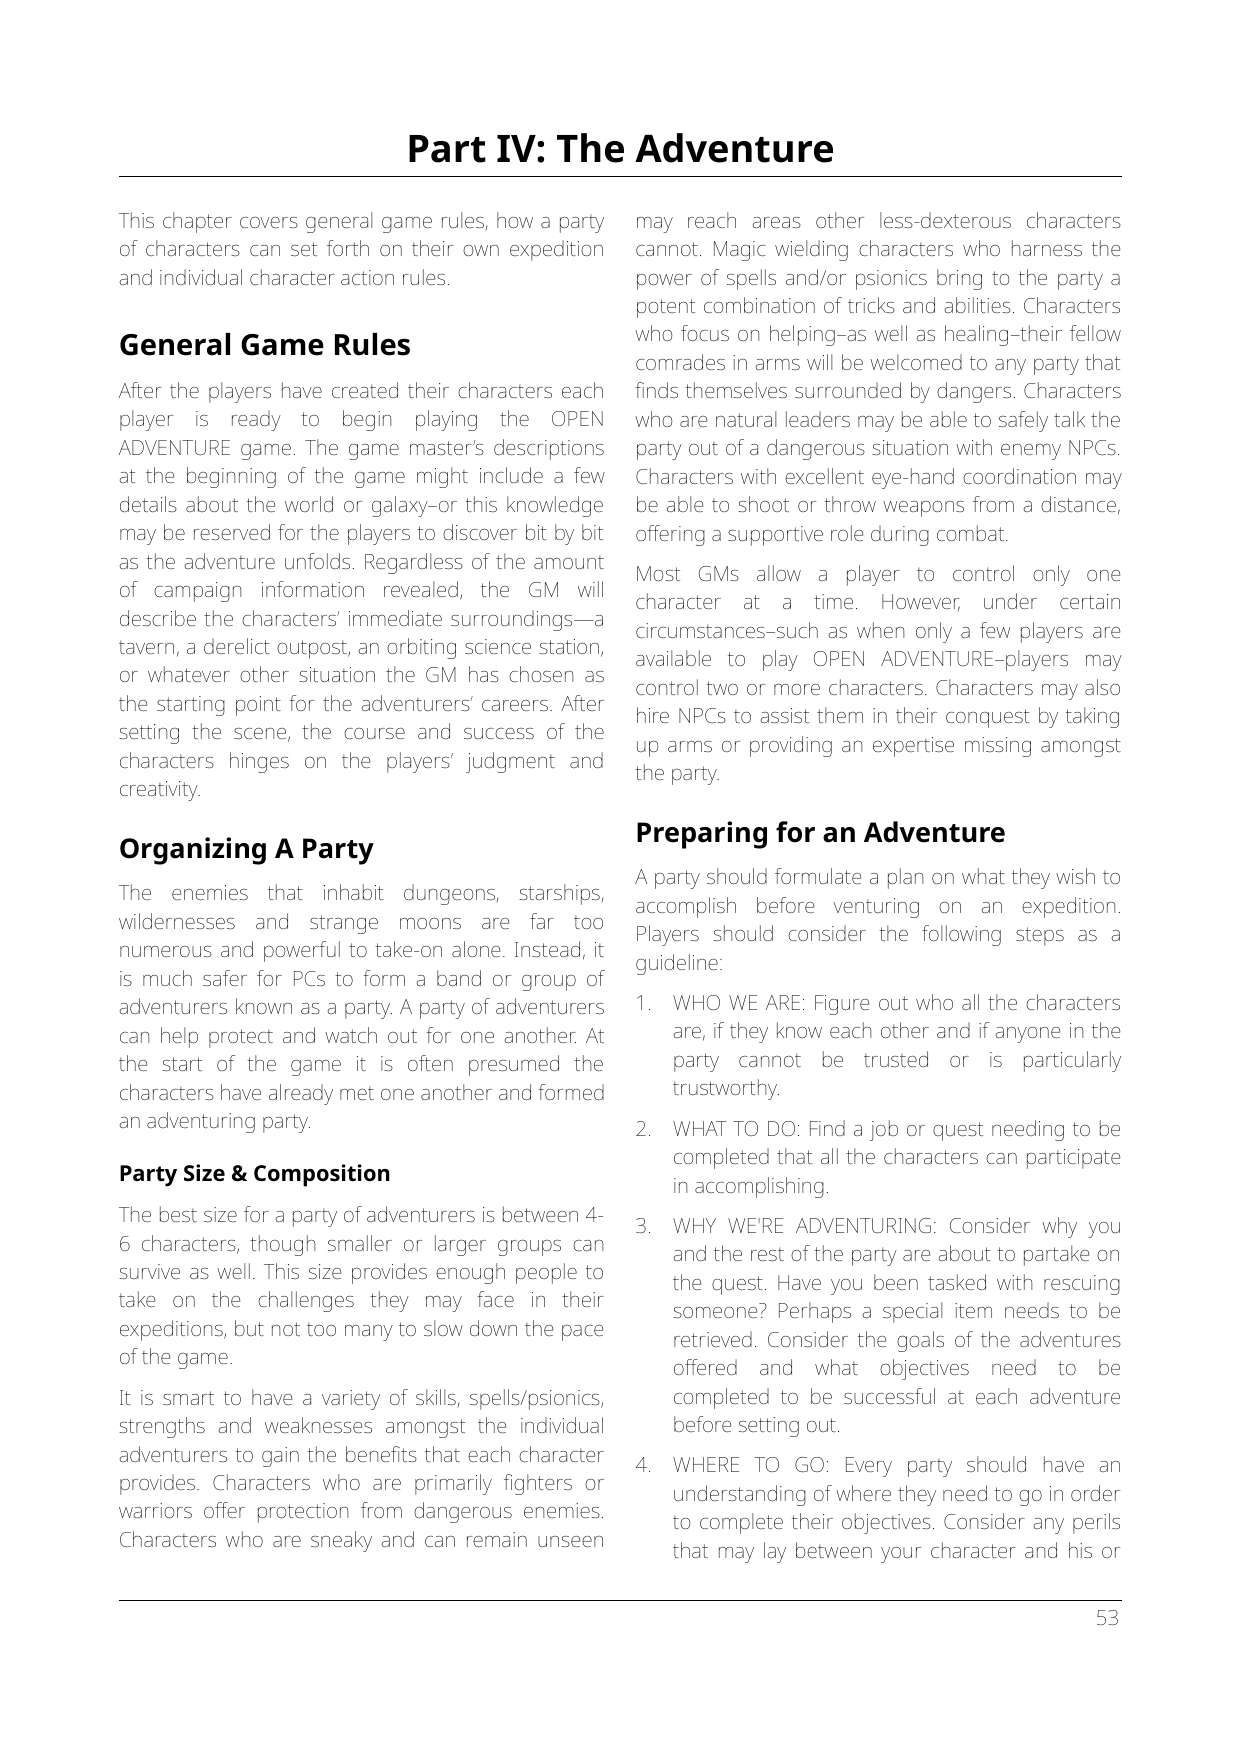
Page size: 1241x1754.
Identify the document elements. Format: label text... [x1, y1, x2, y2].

list WHERE TO GO: Every party should have an understanding of where they need to go in order to complete their objectives. Consider any perils that may lay between your character and his or [635, 1451, 1122, 1564]
text A party should formulate a plan on what they wish to accomplish before venturing on an expedition. Players should consider the following steps as a guideline: [635, 862, 1122, 976]
list WHY WE'RE ADVENTURING: Consider why you and the rest of the party are about to partake on the quest. Have you been tasked with rescuing someone? Perhaps a special item needs to be retrieved. Consider the goals of the adventures offered and what objectives need to be completed to be successful at each adventure before setting out. [635, 1211, 1122, 1439]
text The best size for a party of adventurers is between 4-6 characters, though smaller or larger groups can survive as well. This size provides enough people to take on the challenges they may face in their expeditions, but not too many to slow down the pace of the game. [118, 1200, 605, 1371]
text The enemies that inhabit dungeons, starships, wildernesses and strange moons are far too numerous and powerful to take-on alone. Instead, it is much safer for PCs to form a band or group of adventurers known as a party. A party of adventurers can help protect and watch out for one another. At the start of the game it is often presumed the characters have already met one another and formed an adventuring party. [118, 878, 605, 1134]
text It is smart to have a variety of skills, spells/psionics, strengths and weaknesses amongst the individual adventurers to gain the benefits that each character provides. Characters who are primarily fighters or warriors offer protection from dangerous enemies. Characters who are sneaky and can remain unseen [118, 1383, 605, 1553]
text This chapter covers general game rules, how a party of characters can set forth on their own expedition and individual character action rules. [118, 206, 605, 291]
list WHO WE ARE: Figure out who all the characters are, if they know each other and if anyone in the party cannot be trusted or is particularly trustworthy. [635, 988, 1122, 1102]
text Most GMs allow a player to control only one character at a time. However, under certain circumstances–such as when only a few players are available to play OPEN ADVENTURE–players may control two or more characters. Characters may also hire NPCs to assist them in their conquest by taking up arms or providing an expertise missing amongst the party. [635, 559, 1122, 787]
text may reach areas other less-dexterous characters cannot. Magic wielding characters who harness the power of spells and/or psionics bring to the party a potent combination of tricks and abilities. Characters who focus on helping–as well as healing–their fellow comrades in arms will be welcomed to any party that finds themselves surrounded by dangers. Characters who are natural leaders may be able to safely talk the party out of a dangerous situation with enemy NPCs. Characters with excellent eye-hand coordination may be able to shoot or throw weapons from a distance, offering a supportive role during combat. [635, 206, 1122, 547]
text Party Size & Composition [118, 1158, 605, 1188]
text After the players have created their characters each player is ready to begin playing the OPEN ADVENTURE game. The game master’s descriptions at the beginning of the game might include a few details about the world or galaxy–or this knowledge may be reserved for the players to discover bit by bit as the adventure unfolds. Regardless of the amount of campaign information revealed, the GM will describe the characters’ immediate surroundings—a tavern, a derelict outpost, an orbiting science station, or whatever other situation the GM has chosen as the starting point for the adventurers’ careers. After setting the scene, the course and success of the characters hinges on the players’ judgment and creativity. [118, 376, 605, 803]
subtitle General Game Rules [118, 324, 605, 364]
list WHAT TO DO: Find a job or quest needing to be completed that all the characters can participate in accomplishing. [635, 1114, 1122, 1199]
text Preparing for an Adventure [635, 813, 1122, 850]
text Organizing A Party [118, 830, 605, 867]
